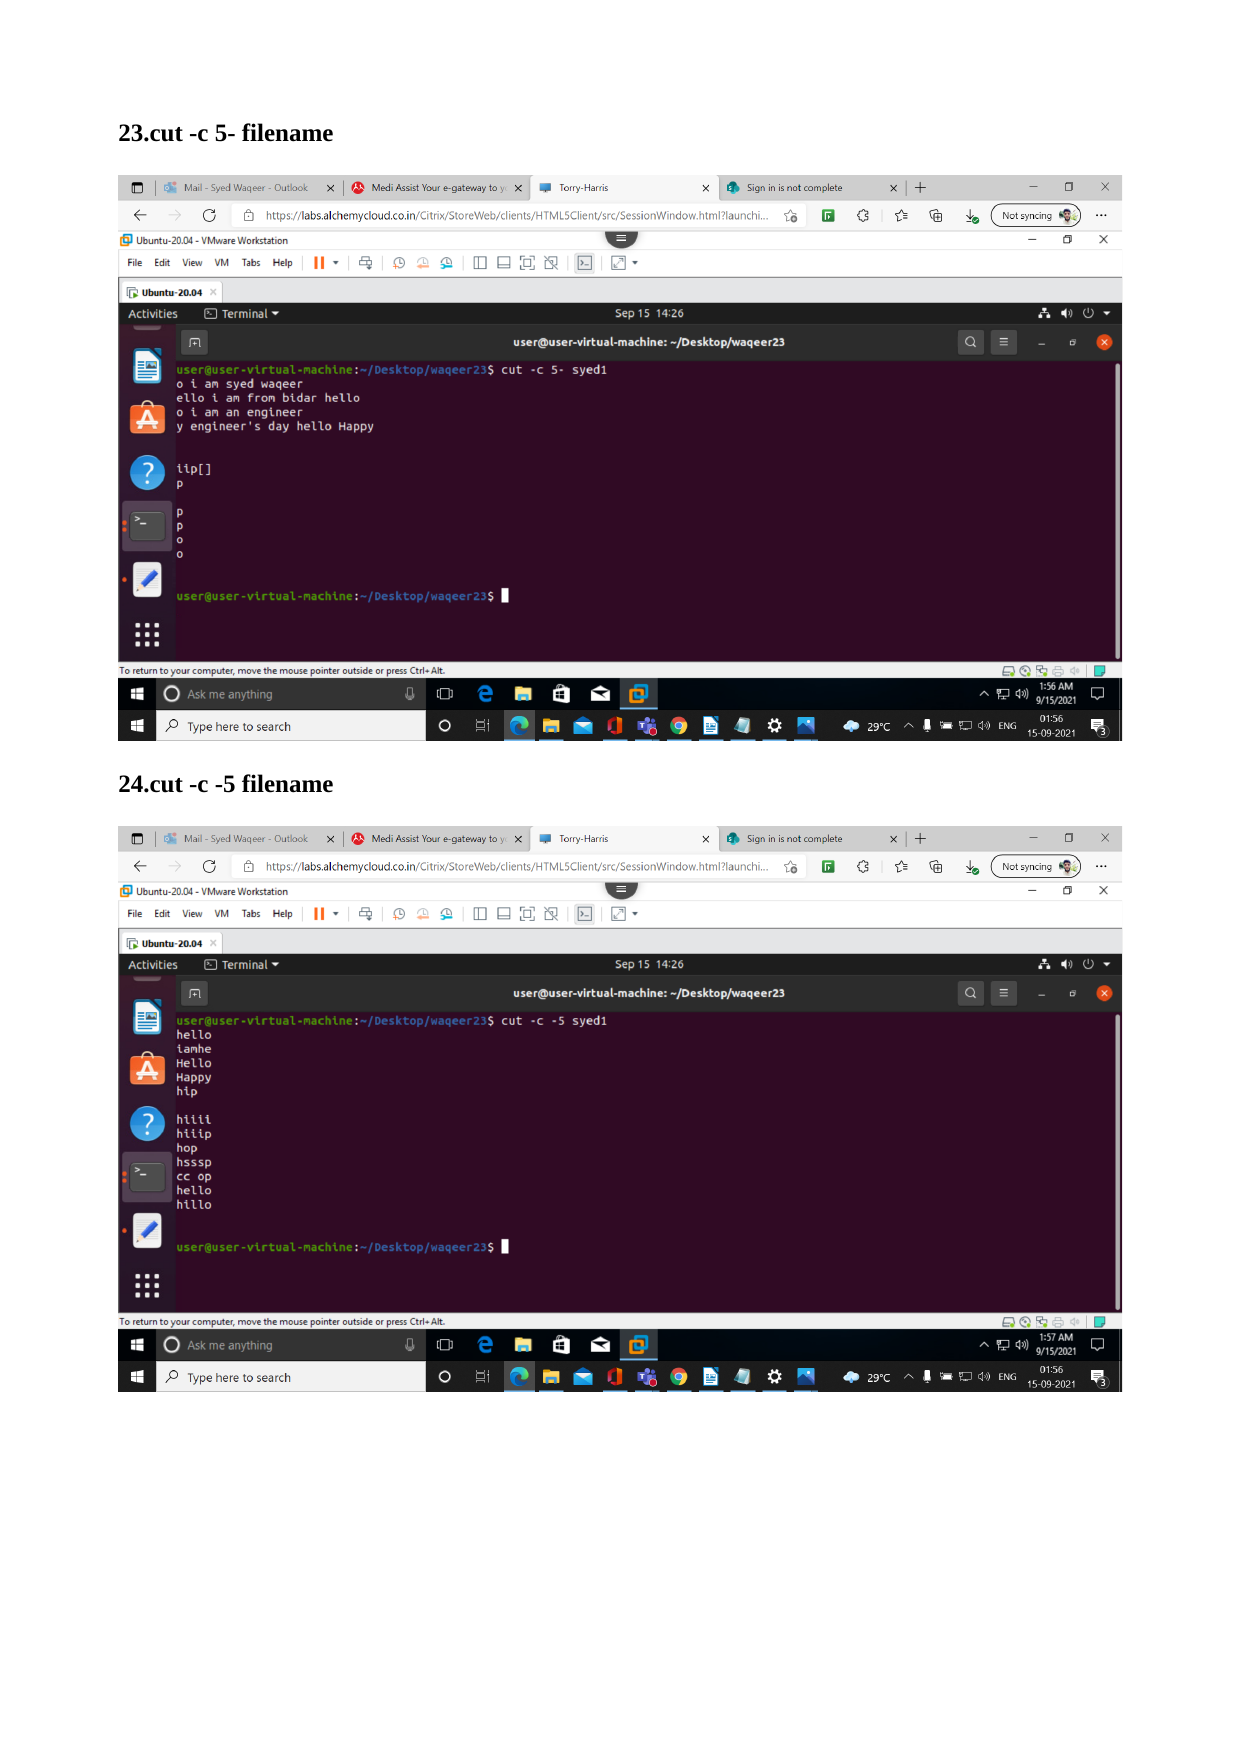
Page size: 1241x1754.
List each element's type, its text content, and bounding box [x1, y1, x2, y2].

picture [118, 175, 1123, 741]
text 23.cut -c 5- filename [118, 118, 1122, 147]
picture [118, 826, 1123, 1392]
text 24.cut -c -5 filename [118, 769, 1122, 798]
